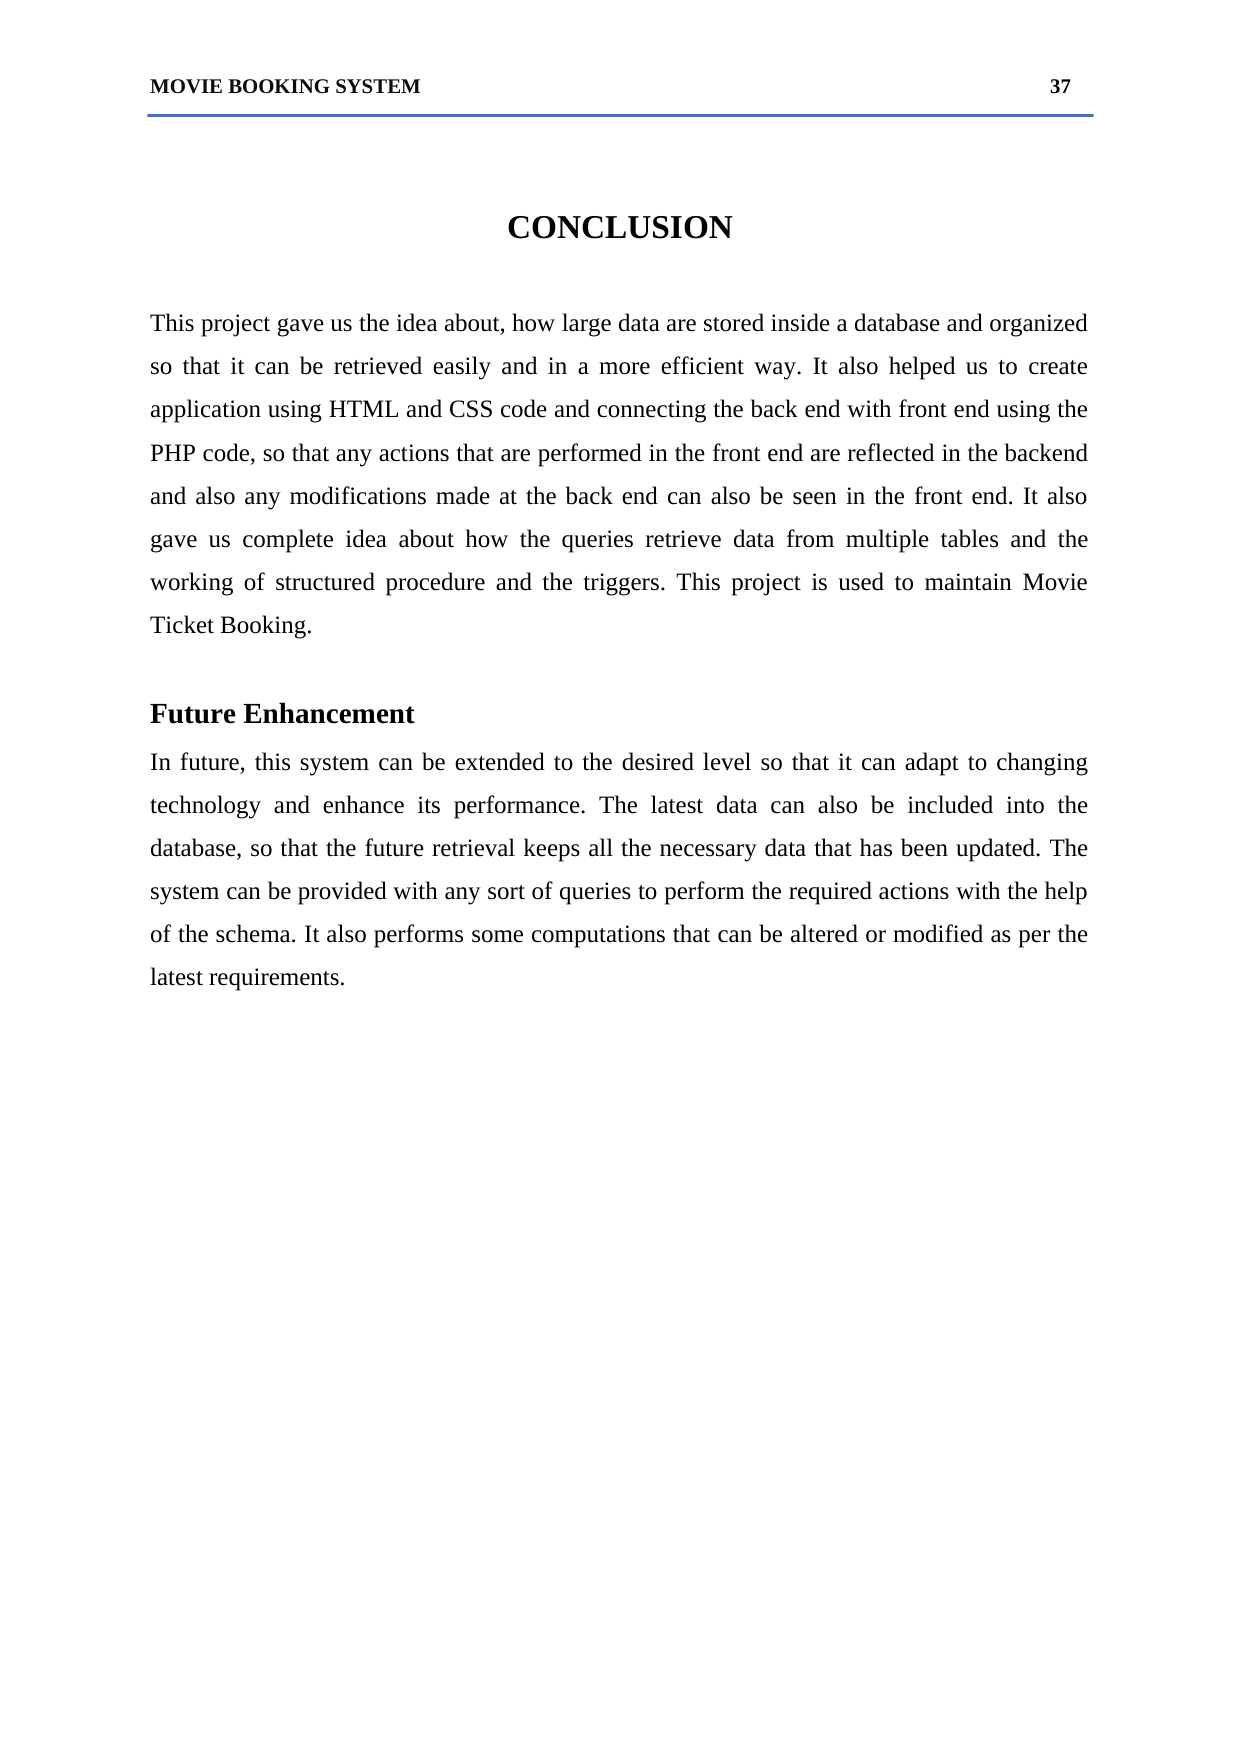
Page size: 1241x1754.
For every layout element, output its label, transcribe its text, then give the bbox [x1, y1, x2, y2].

text CONCLUSION [150, 208, 1089, 246]
text In future, this system can be extended to the desired level so that it can adapt to changing technology and enhance its performance. The latest data can also be included into the database, so that the future retrieval keeps all the necessary data that has been updated. The system can be provided with any sort of queries to perform the required actions with the help of the schema. It also performs some computations that can be altered or modified as per the latest requirements. [150, 747, 1089, 991]
text This project gave us the idea about, how large data are stored inside a database and organized so that it can be retrieved easily and in a more efficient way. It also helped us to create application using HTML and CSS code and connecting the back end with front end using the PHP code, so that any actions that are performed in the front end are reflected in the backend and also any modifications made at the back end can also be seen in the front end. It also gave us complete idea about how the queries retrieve data from multiple tables and the working of structured procedure and the triggers. This project is used to maintain Movie Ticket Booking. [150, 308, 1089, 639]
text Future Enhancement [150, 696, 1089, 730]
